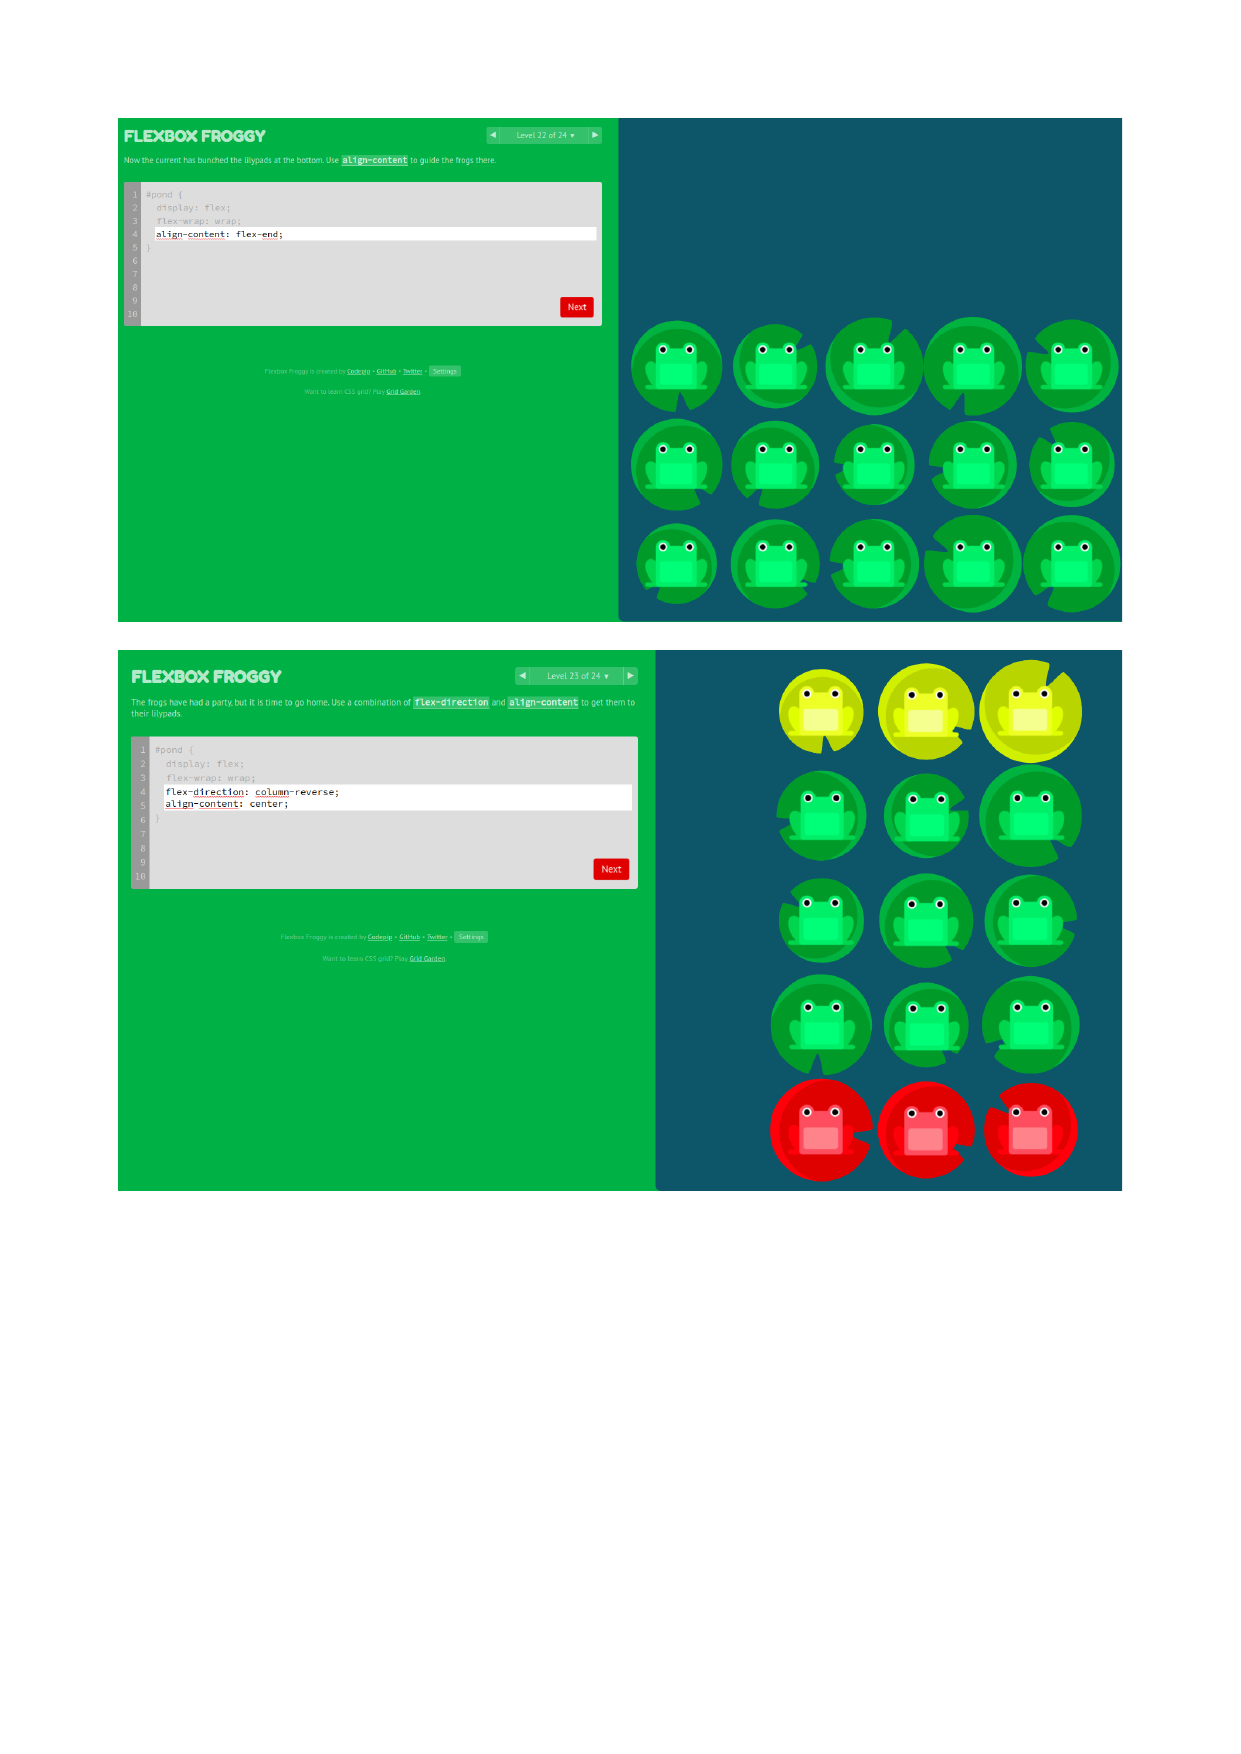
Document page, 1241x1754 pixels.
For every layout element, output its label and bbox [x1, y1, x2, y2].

picture [118, 650, 1123, 1191]
picture [118, 118, 1123, 622]
